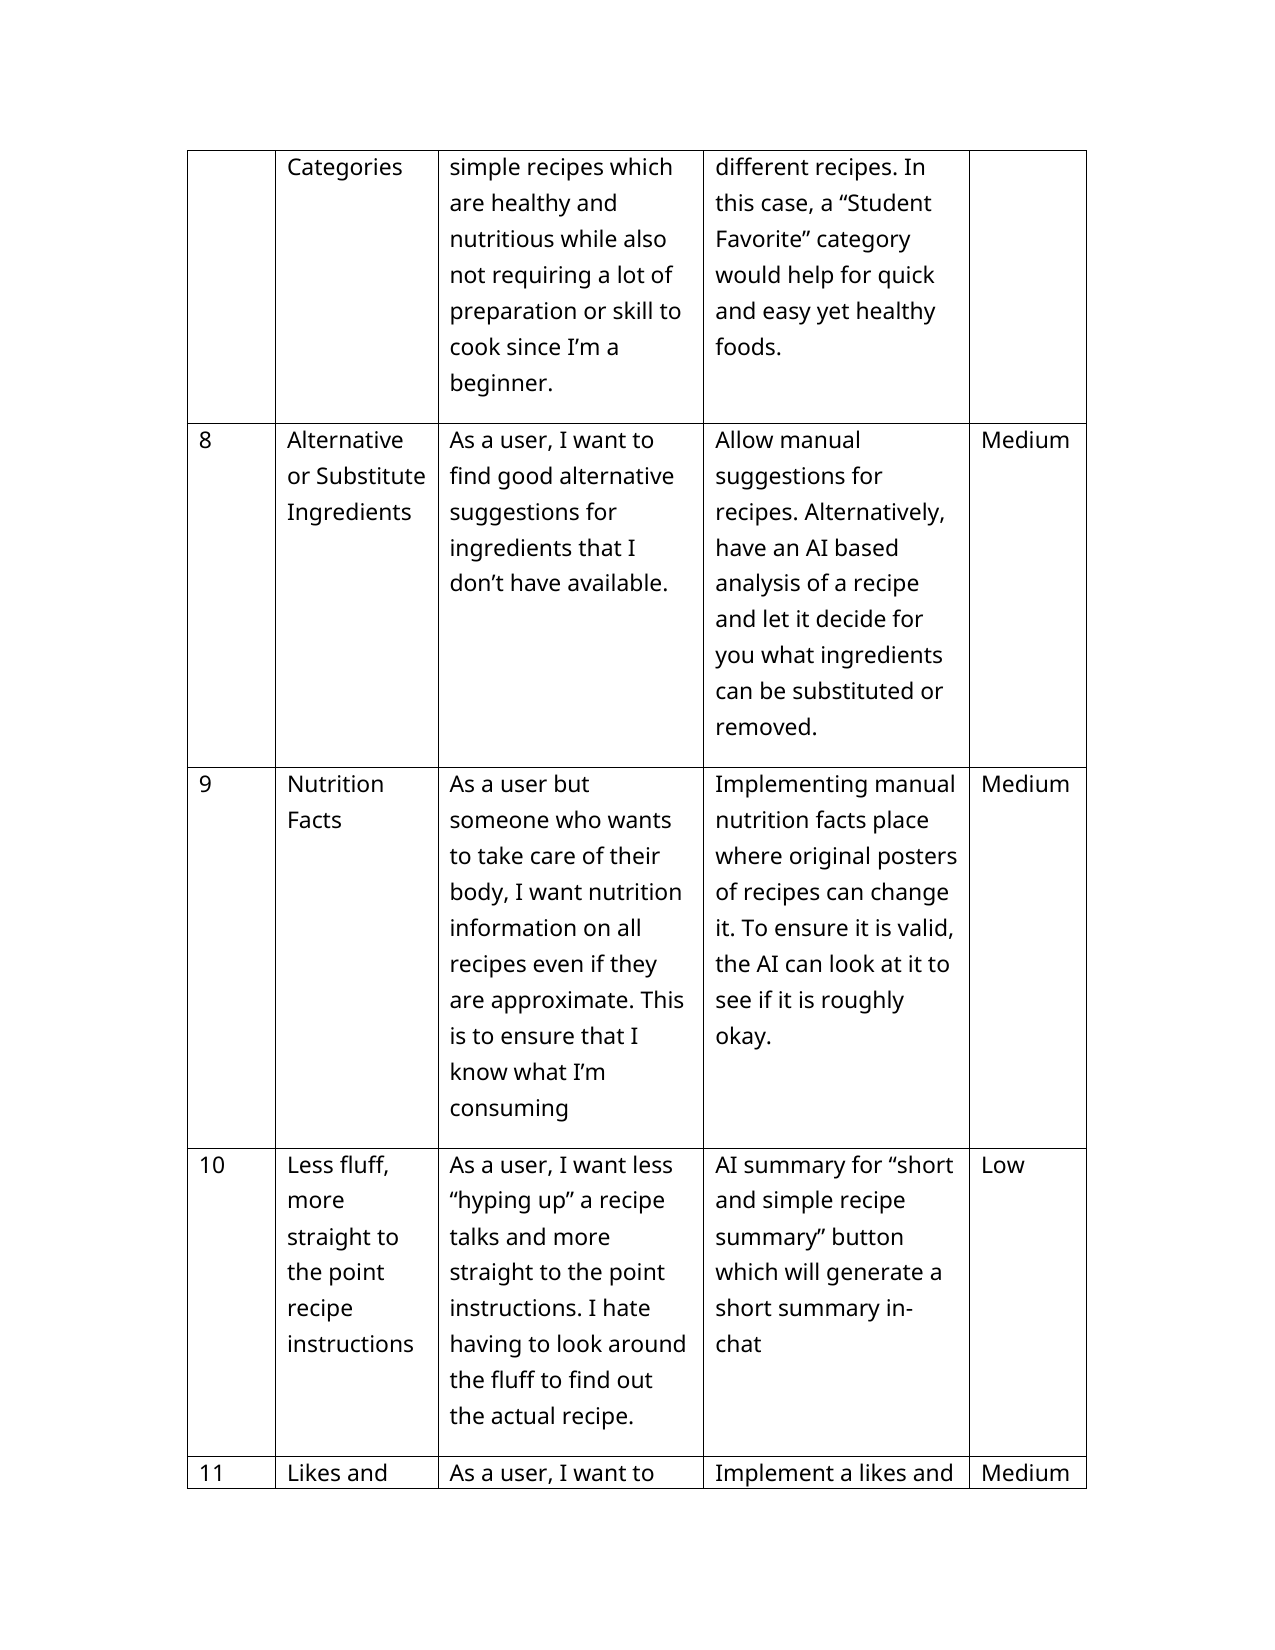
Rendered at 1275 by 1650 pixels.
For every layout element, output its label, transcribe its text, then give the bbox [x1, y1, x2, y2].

table_cell Implementing manual nutrition facts place where original posters of recipes can change it. To ensure it is valid, the AI can look at it to see if it is roughly okay. [704, 768, 969, 1147]
table_cell Medium [970, 1457, 1086, 1488]
table_cell 8 [188, 424, 275, 767]
table_cell Medium [970, 424, 1086, 767]
table_cell Nutrition Facts [276, 768, 438, 1147]
table_cell Low [970, 1149, 1086, 1456]
table_cell AI summary for “short and simple recipe summary” button which will generate a short summary in-chat [704, 1149, 969, 1456]
table_cell different recipes. In this case, a “Student Favorite” category would help for quick and easy yet healthy foods. [704, 151, 969, 423]
table_cell [188, 151, 275, 423]
table_cell 9 [188, 768, 275, 1147]
table_cell As a user, I want to [439, 1457, 703, 1488]
table_cell Categories [276, 151, 438, 423]
table_cell Medium [970, 768, 1086, 1147]
table_cell Alternative or Substitute Ingredients [276, 424, 438, 767]
table_cell [970, 151, 1086, 423]
table_cell Allow manual suggestions for recipes. Alternatively, have an AI based analysis of a recipe and let it decide for you what ingredients can be substituted or removed. [704, 424, 969, 767]
table_cell Likes and [276, 1457, 438, 1488]
table_cell simple recipes which are healthy and nutritious while also not requiring a lot of preparation or skill to cook since I’m a beginner. [439, 151, 703, 423]
table_cell As a user, I want less “hyping up” a recipe talks and more straight to the point instructions. I hate having to look around the fluff to find out the actual recipe. [439, 1149, 703, 1456]
table_cell As a user, I want to find good alternative suggestions for ingredients that I don’t have available. [439, 424, 703, 767]
table_cell 11 [188, 1457, 275, 1488]
table_cell Implement a likes and [704, 1457, 969, 1488]
table_cell As a user but someone who wants to take care of their body, I want nutrition information on all recipes even if they are approximate. This is to ensure that I know what I’m consuming [439, 768, 703, 1147]
table_cell Less fluff, more straight to the point recipe instructions [276, 1149, 438, 1456]
table_cell 10 [188, 1149, 275, 1456]
